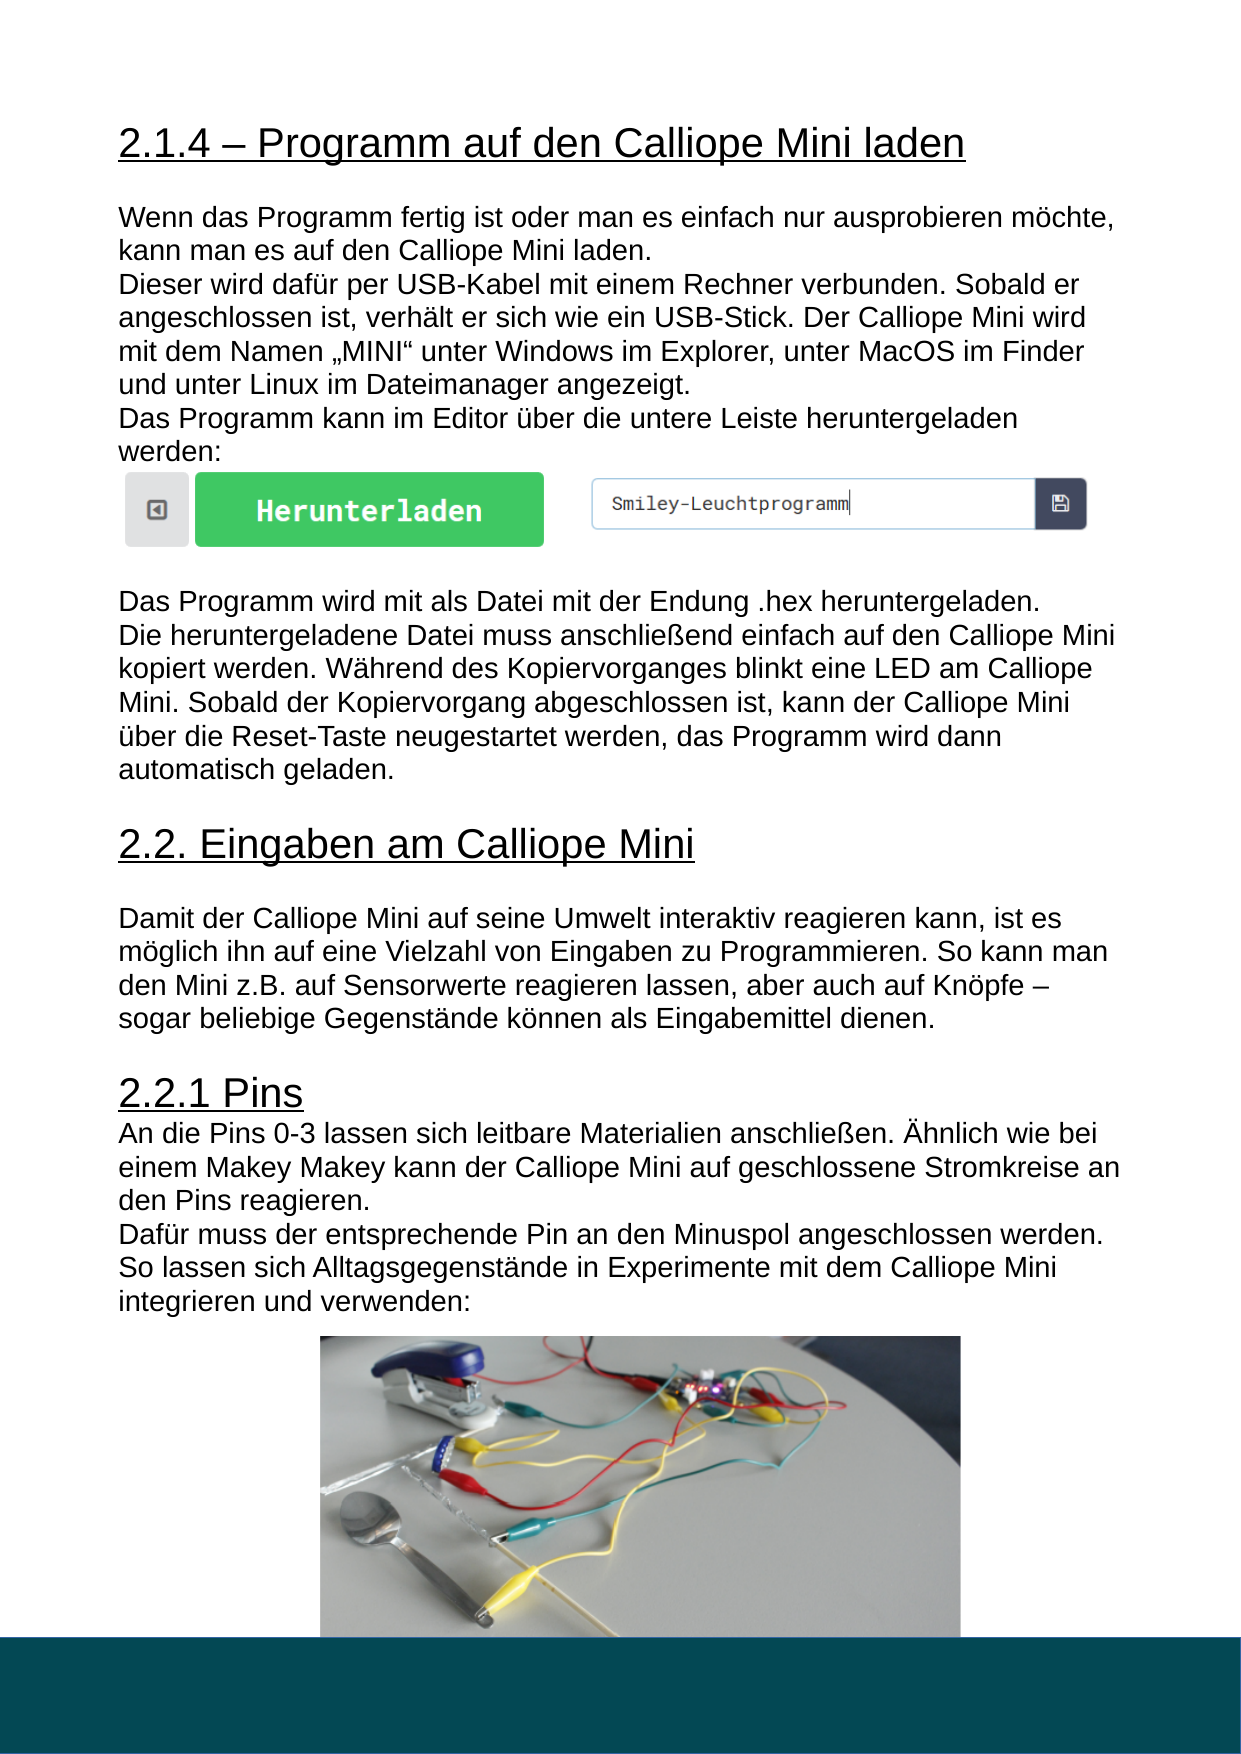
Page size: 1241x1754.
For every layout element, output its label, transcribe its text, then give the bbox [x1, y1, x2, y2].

text Das Programm kann im Editor über die untere Leiste heruntergeladen werden: [118, 401, 1122, 467]
text 2.2.1 Pins [118, 1068, 1122, 1116]
text Dieser wird dafür per USB-Kabel mit einem Rechner verbunden. Sobald er angeschlossen ist, verhält er sich wie ein USB-Stick. Der Calliope Mini wird mit dem Namen „MINI“ unter Windows im Explorer, unter MacOS im Finder und unter Linux im Dateimanager angezeigt. [118, 267, 1122, 401]
picture [118, 467, 1123, 551]
text An die Pins 0-3 lassen sich leitbare Materialien anschließen. Ähnlich wie bei einem Makey Makey kann der Calliope Mini auf geschlossene Stromkreise an den Pins reagieren. [118, 1116, 1122, 1217]
text Die heruntergeladene Datei muss anschließend einfach auf den Calliope Mini kopiert werden. Während des Kopiervorganges blinkt eine LED am Calliope Mini. Sobald der Kopiervorgang abgeschlossen ist, kann der Calliope Mini über die Reset-Taste neugestartet werden, das Programm wird dann automatisch geladen. [118, 618, 1122, 786]
text 2.2. Eingaben am Calliope Mini [118, 819, 1122, 867]
picture [319, 1336, 963, 1637]
text Wenn das Programm fertig ist oder man es einfach nur ausprobieren möchte, kann man es auf den Calliope Mini laden. [118, 199, 1122, 267]
text 2.1.4 – Programm auf den Calliope Mini laden [118, 118, 1122, 166]
text So lassen sich Alltagsgegenstände in Experimente mit dem Calliope Mini integrieren und verwenden: [118, 1251, 1122, 1318]
text Damit der Calliope Mini auf seine Umwelt interaktiv reagieren kann, ist es möglich ihn auf eine Vielzahl von Eingaben zu Programmieren. So kann man den Mini z.B. auf Sensorwerte reagieren lassen, aber auch auf Knöpfe – sogar beliebige Gegenstände können als Eingabemittel dienen. [118, 901, 1122, 1035]
text Dafür muss der entsprechende Pin an den Minuspol angeschlossen werden. [118, 1217, 1122, 1251]
text Das Programm wird mit als Datei mit der Endung .hex heruntergeladen. [118, 584, 1122, 618]
